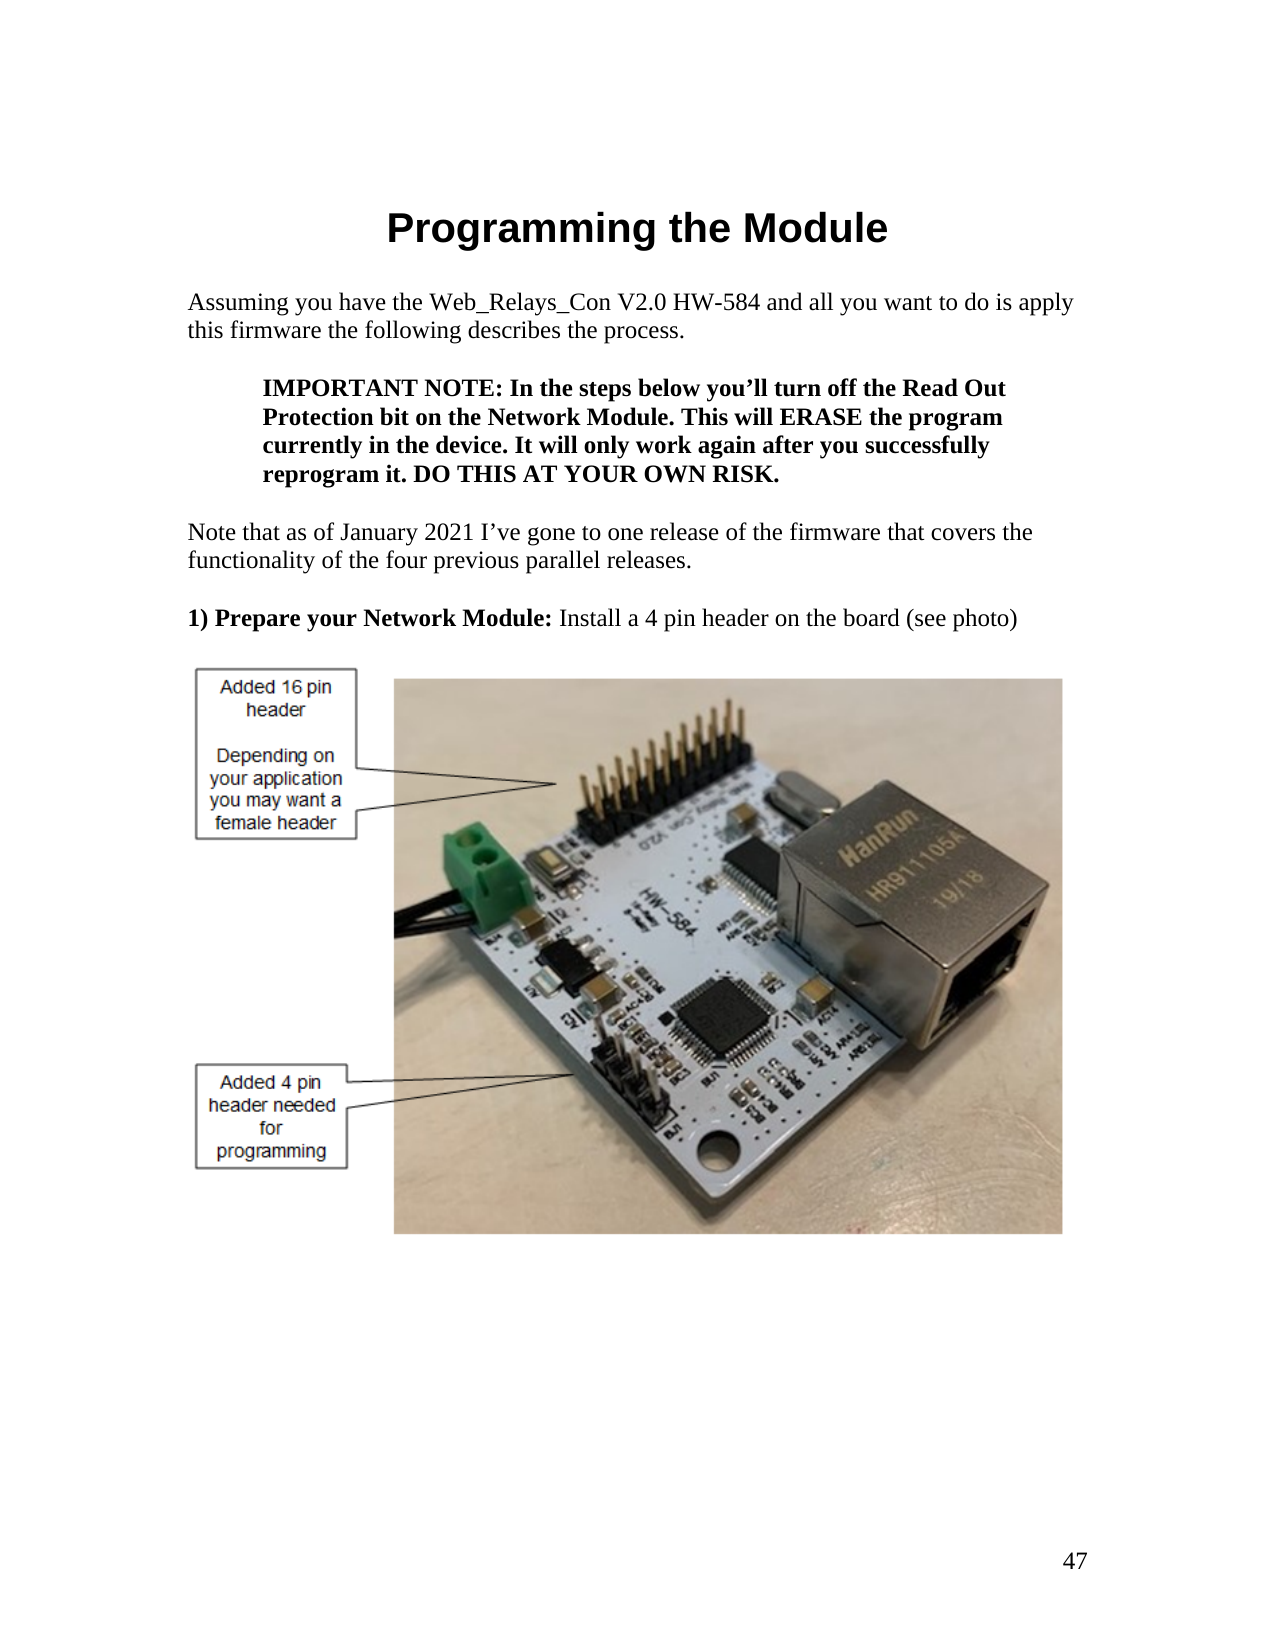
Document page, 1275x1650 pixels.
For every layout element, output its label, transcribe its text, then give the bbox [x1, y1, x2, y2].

text 1) Prepare your Network Module: Install a 4 pin header on the board (see photo) [187, 603, 1087, 632]
text Note that as of January 2021 I’ve gone to one release of the firmware that covers the functionality of the four previous parallel releases. [187, 517, 1087, 574]
text Assuming you have the Web_Relays_Con V2.0 HW-584 and all you want to do is apply this firmware the following describes the process. [187, 287, 1087, 344]
text IMPORTANT NOTE: In the steps below you’ll turn off the Read Out Protection bit on the Network Module. This will ERASE the program currently in the device. It will only work again after you successfully reprogram it. DO THIS AT YOUR OWN RISK. [262, 373, 1087, 488]
subtitle Programming the Module [187, 204, 1087, 252]
picture [187, 660, 1072, 1245]
